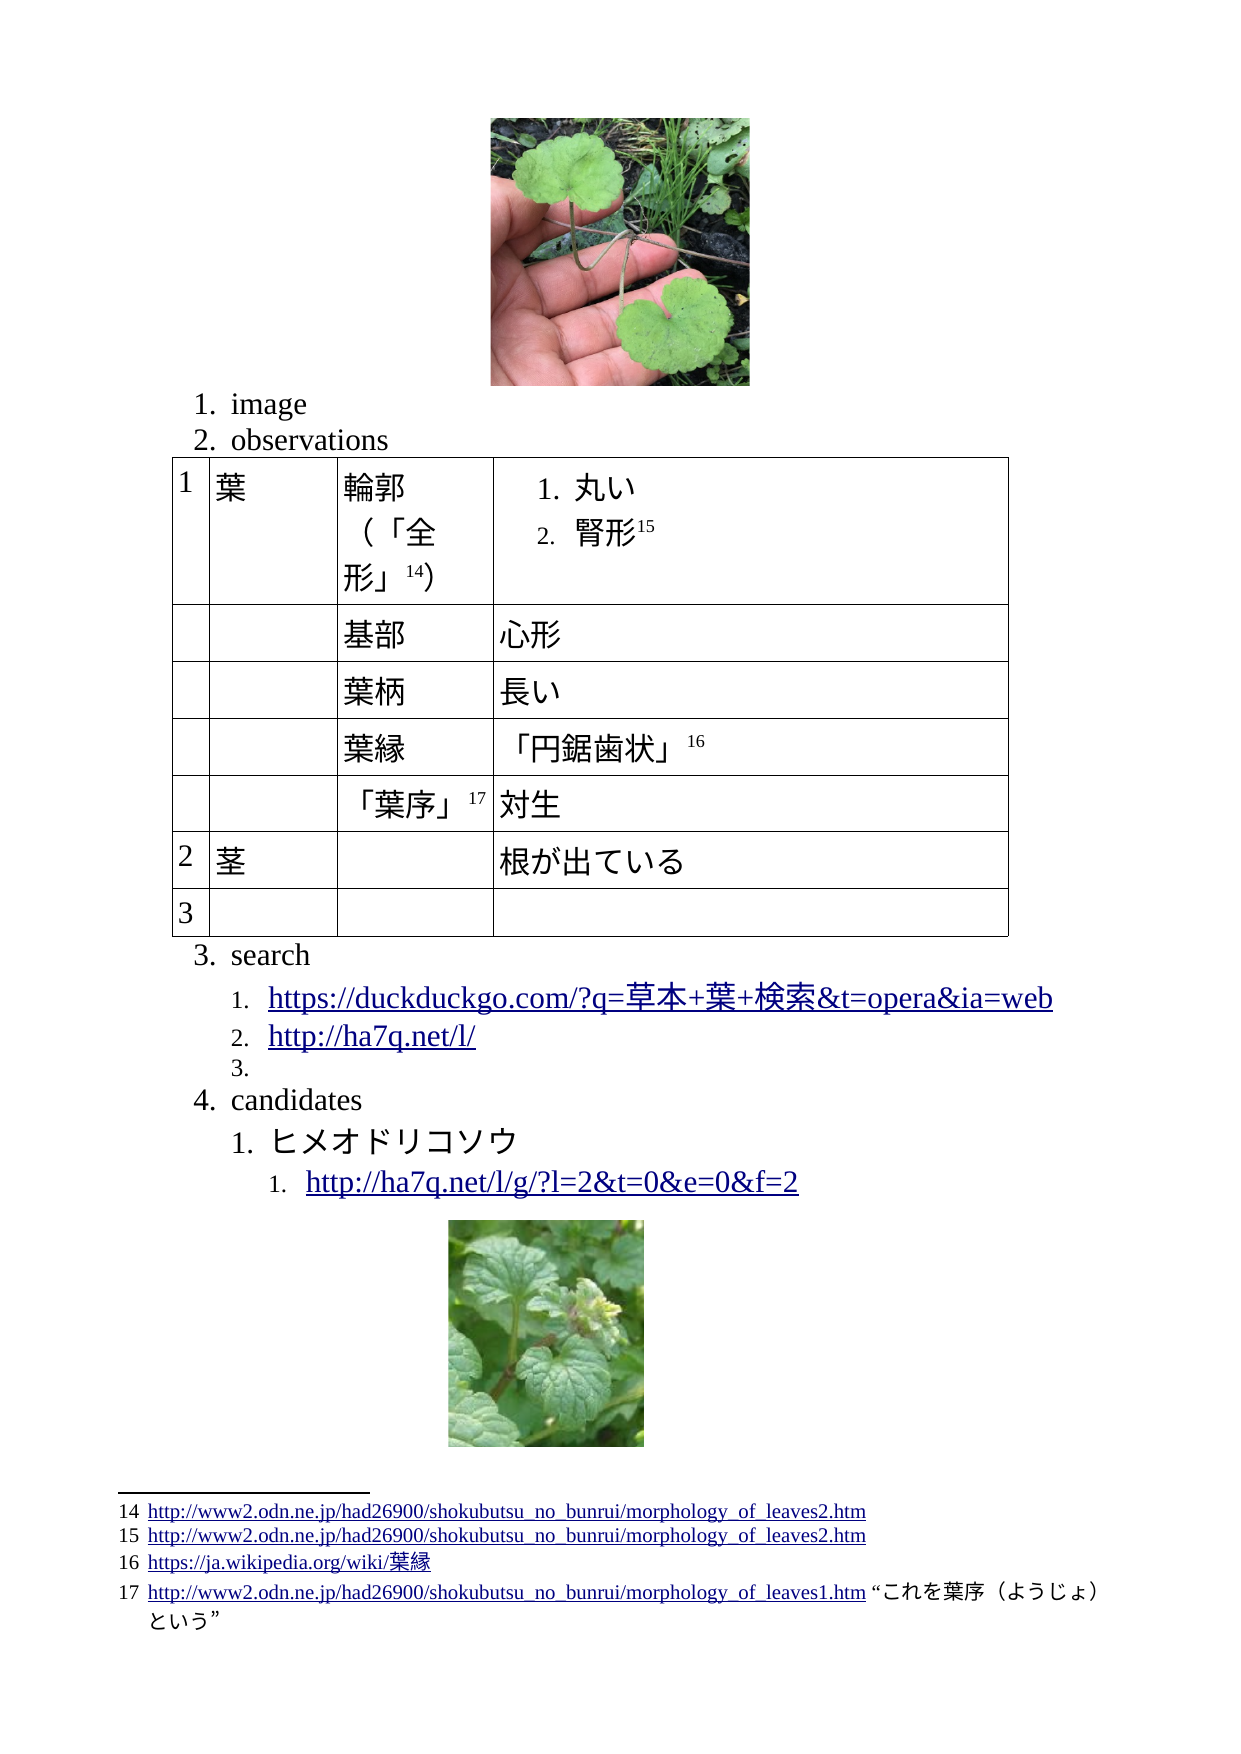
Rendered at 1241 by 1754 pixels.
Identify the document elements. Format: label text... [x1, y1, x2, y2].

table_cell [338, 832, 493, 888]
table_cell 対生 [494, 776, 1008, 831]
picture [490, 118, 750, 386]
table_cell 「円鋸歯状」 [494, 719, 1008, 775]
table_cell 心形 [494, 605, 1008, 661]
picture [448, 1220, 644, 1447]
list image [193, 118, 1122, 421]
table_cell [210, 889, 337, 936]
table_header 葉 [210, 458, 337, 604]
table_cell 茎 [210, 832, 337, 888]
table_cell 2 [173, 832, 209, 888]
table_cell [338, 889, 493, 936]
table_cell [173, 662, 209, 718]
table_cell [173, 776, 209, 831]
table_cell 根が出ている [494, 832, 1008, 888]
table_header 輪郭（「全形」） [338, 458, 493, 604]
table_cell [210, 605, 337, 661]
table_cell [210, 776, 337, 831]
table_cell [494, 889, 1008, 936]
list https://duckduckgo.com/?q=草本+葉+検索&t=opera&ia=web [231, 972, 1122, 1017]
table_header 丸い 腎形 [494, 458, 1008, 604]
table_cell 3 [173, 889, 209, 936]
table_cell [210, 662, 337, 718]
table_cell 「葉序」 [338, 776, 493, 831]
list observations [193, 421, 1122, 457]
table_header 1 [173, 458, 209, 604]
list ヒメオドリコソウ [231, 1118, 1122, 1163]
table_cell 葉縁 [338, 719, 493, 775]
table_cell [173, 605, 209, 661]
list candidates [193, 1082, 1122, 1118]
list http://ha7q.net/l/g/?l=2&t=0&e=0&f=2 [268, 1163, 1122, 1199]
table_cell 基部 [338, 605, 493, 661]
list search [193, 936, 1122, 972]
table_cell 長い [494, 662, 1008, 718]
table_cell 葉柄 [338, 662, 493, 718]
table_cell [210, 719, 337, 775]
table_cell [173, 719, 209, 775]
list http://ha7q.net/l/ [231, 1017, 1122, 1053]
